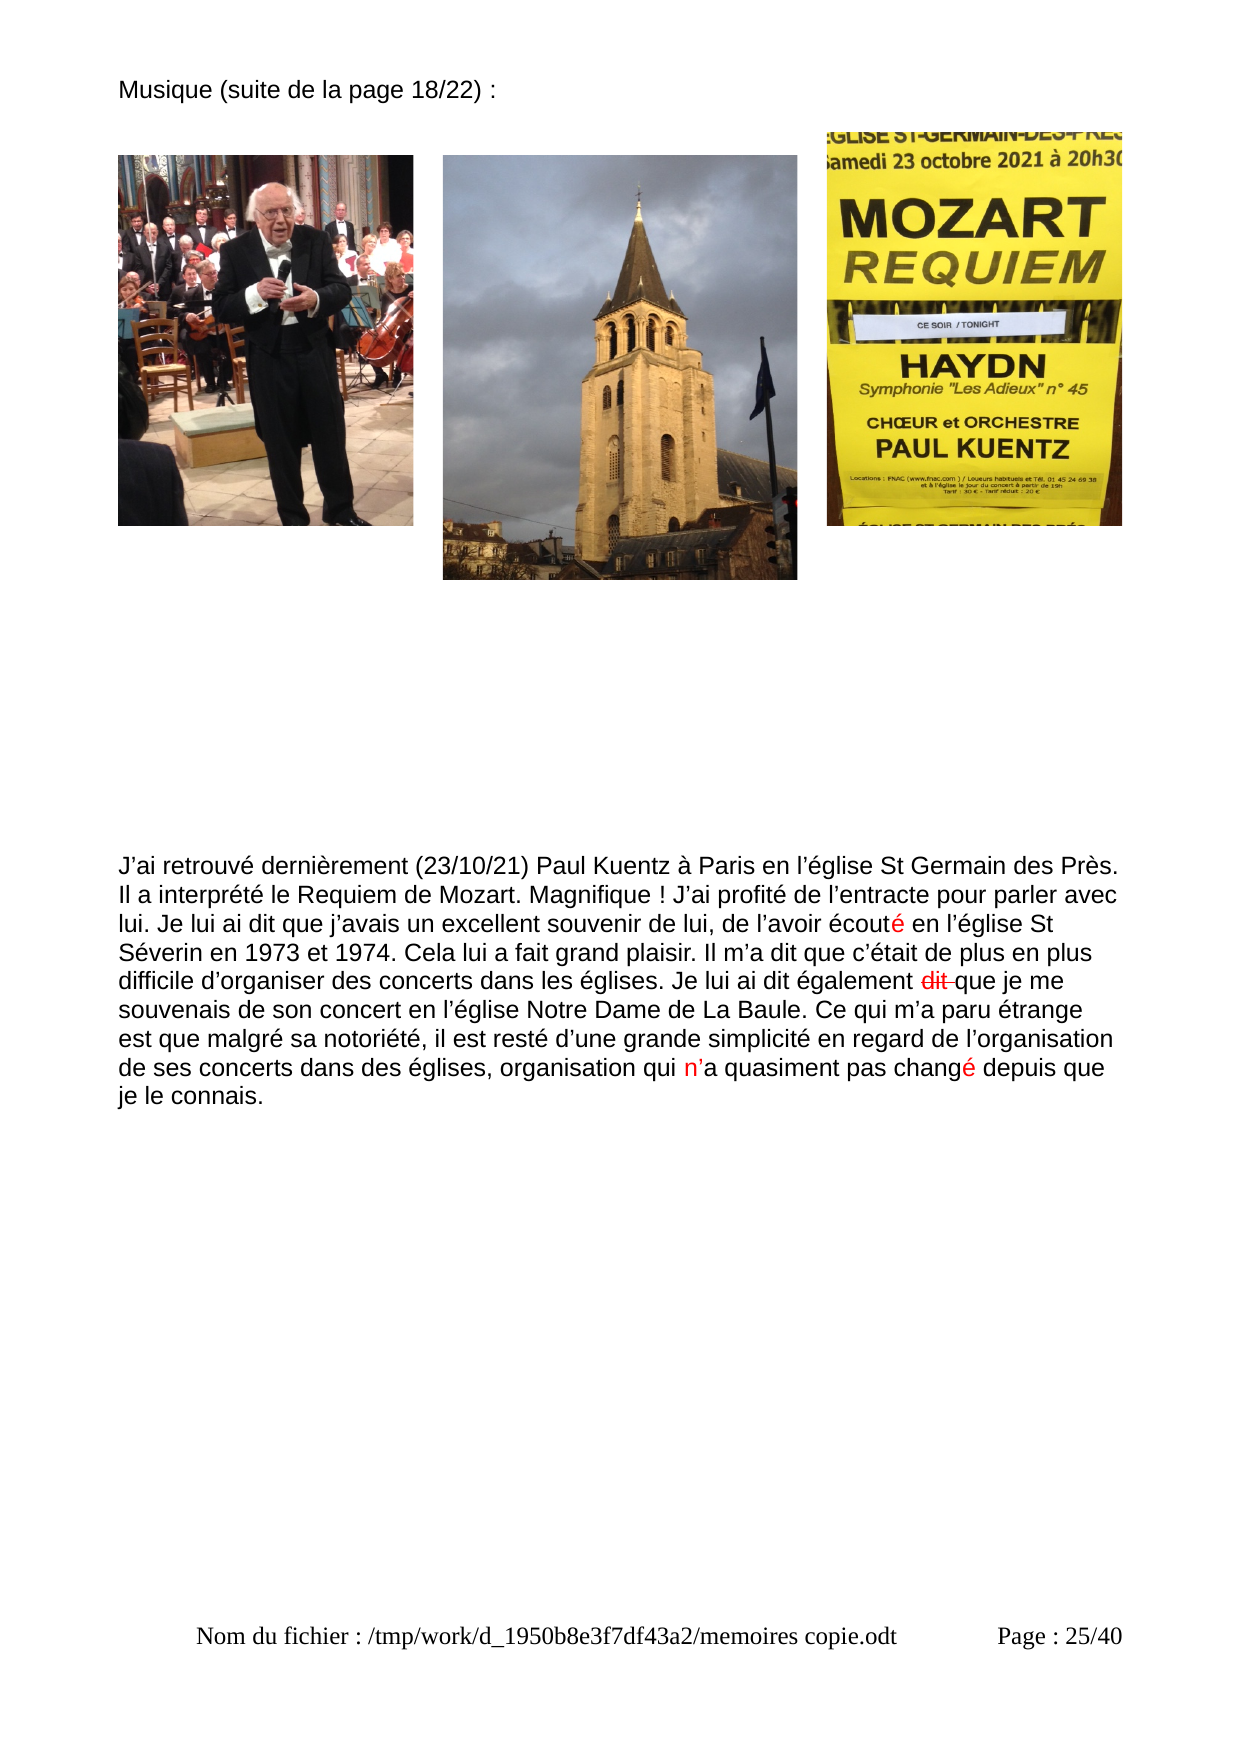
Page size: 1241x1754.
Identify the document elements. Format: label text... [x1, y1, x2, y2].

text Illustration 27: [118, 132, 413, 155]
text Musique (suite de la page 18/22) : [118, 75, 1122, 104]
text J’ai retrouvé dernièrement (23/10/21) Paul Kuentz à Paris en l’église St Germain des Près. Il a interprété le Requiem de Mozart. Magnifique ! J’ai profité de l’entracte pour parler avec lui. Je lui ai dit que j’avais un excellent souvenir de lui, de l’avoir écouté en l’église St Séverin en 1973 et 1974. Cela lui a fait grand plaisir. Il m’a dit que c’était de plus en plus difficile d’organiser des concerts dans les églises. Je lui ai dit également dit que je me souvenais de son concert en l’église Notre Dame de La Baule. Ce qui m’a paru étrange est que malgré sa notoriété, il est resté d’une grande simplicité en regard de l’organisation de ses concerts dans des églises, organisation qui n’a quasiment pas changé depuis que je le connais. [118, 851, 1122, 1110]
text Illustration 28: [443, 132, 797, 155]
